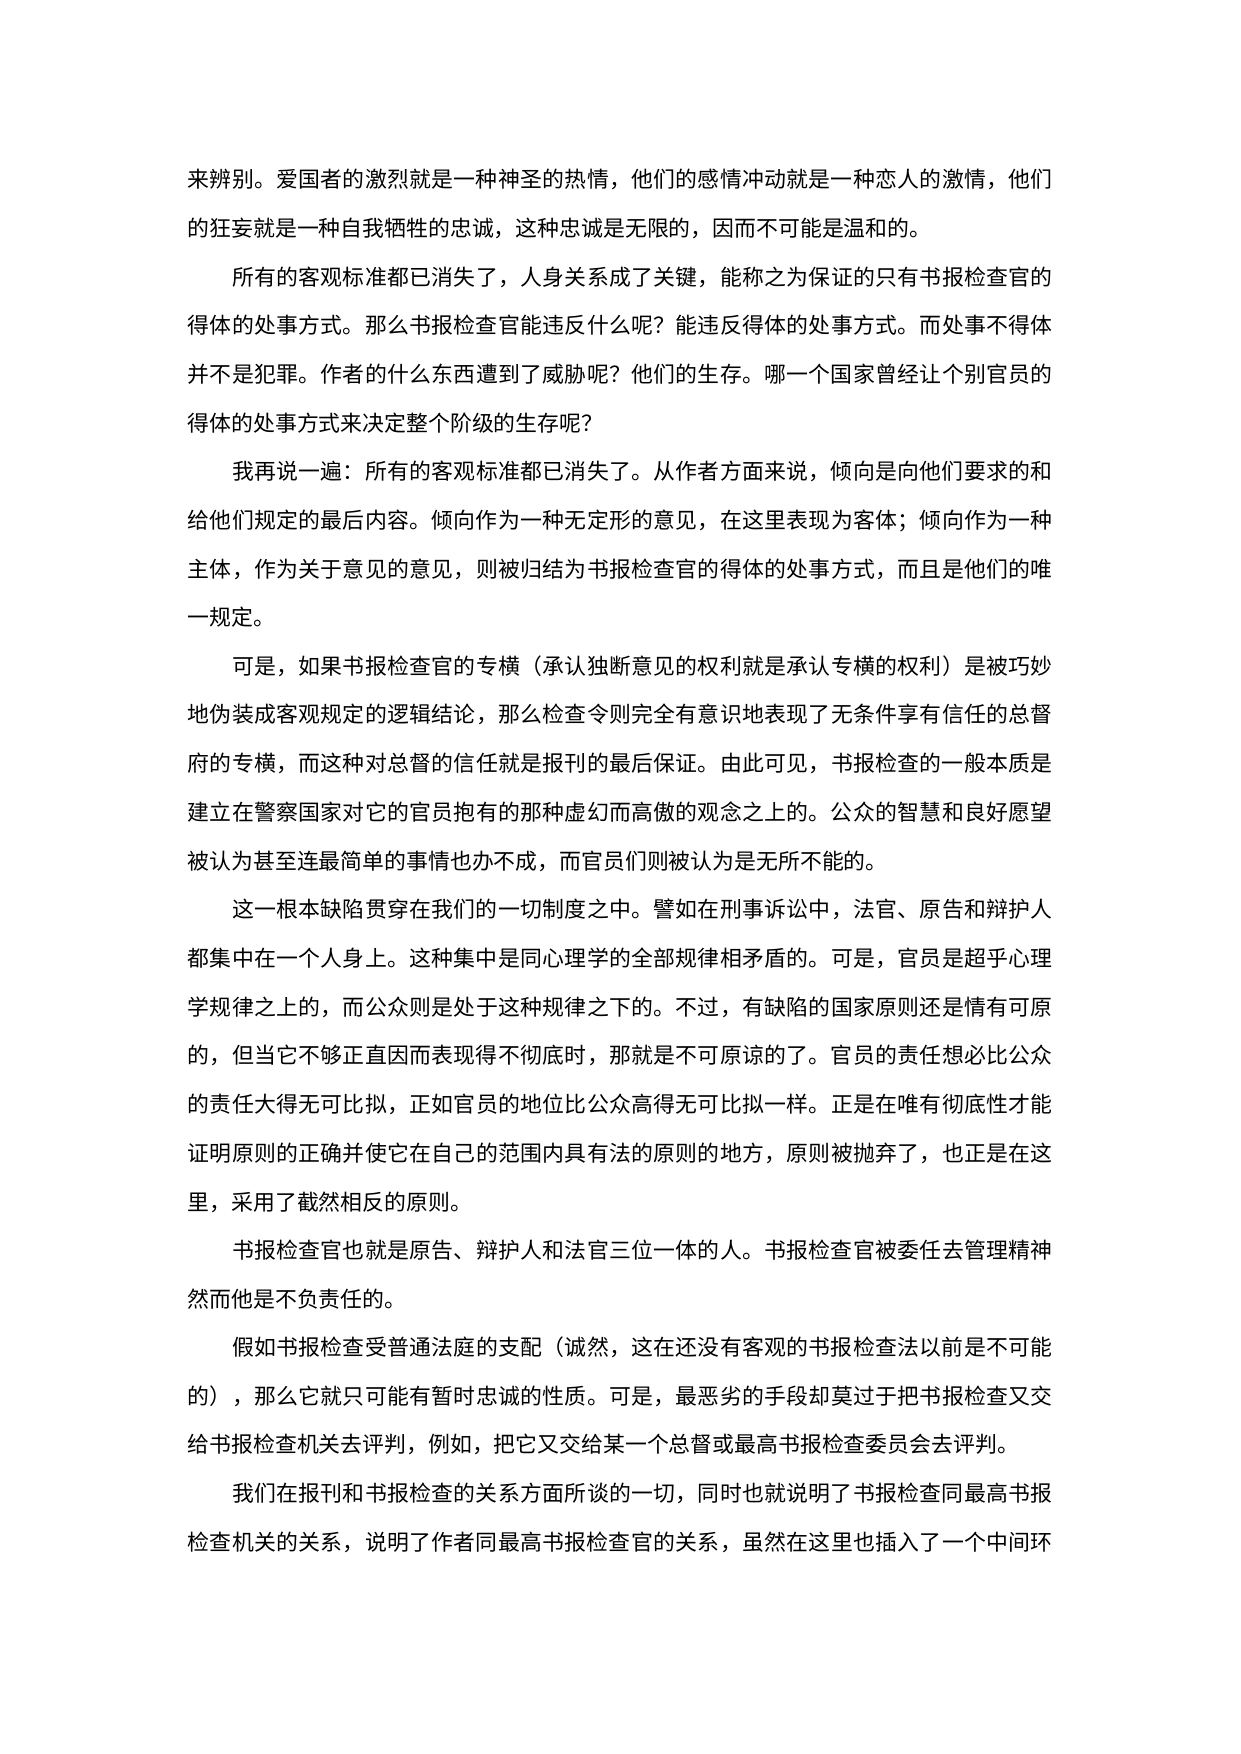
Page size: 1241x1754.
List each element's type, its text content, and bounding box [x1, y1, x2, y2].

text 书报检查官也就是原告、辩护人和法官三位一体的人。书报检查官被委任去管理精神，然而他是不负责任的。 [187, 1232, 1053, 1314]
text 这样一来，书报检查官就必须时而根据形式去判断倾向，时而又根据倾向去判断形式。如果说作为检查书报标准的内容以前就已经完全消失，那么现在形式也正在消失中。只要倾向是好的，形式的缺陷就无关紧要了。即使作品并不十分严肃和谦逊，即使它们看起来感情冲动、激烈和狂妄，也没有关系，——谁会害怕这种粗糙的外表呢？必须善于把形式和本质区别开来。因此，规定的任何外表必然都被抛弃，而检查令最终必然是完全陷入自相矛盾的境地，因为用以辨别倾向的一切东西，反倒要由倾向来确定，而且反倒要用倾向来辨别。爱国者的激烈就是一种神圣的热情，他们的感情冲动就是一种恋人的激情，他们的狂妄就是一种自我牺牲的忠诚，这种忠诚是无限的，因而不可能是温和的。 [187, 162, 1053, 243]
text 我们在报刊和书报检查的关系方面所谈的一切，同时也就说明了书报检查同最高书报检查机关的关系，说明了作者同最高书报检查官的关系，虽然在这里也插入了一个中间环 [187, 1475, 1053, 1557]
text 可是，如果书报检查官的专横（承认独断意见的权利就是承认专横的权利）是被巧妙地伪装成客观规定的逻辑结论，那么检查令则完全有意识地表现了无条件享有信任的总督府的专横，而这种对总督的信任就是报刊的最后保证。由此可见，书报检查的一般本质是建立在警察国家对它的官员抱有的那种虚幻而高傲的观念之上的。公众的智慧和良好愿望被认为甚至连最简单的事情也办不成，而官员们则被认为是无所不能的。 [187, 648, 1053, 876]
text 所有的客观标准都已消失了，人身关系成了关键，能称之为保证的只有书报检查官的得体的处事方式。那么书报检查官能违反什么呢？能违反得体的处事方式。而处事不得体并不是犯罪。作者的什么东西遭到了威胁呢？他们的生存。哪一个国家曾经让个别官员的得体的处事方式来决定整个阶级的生存呢？ [187, 259, 1053, 438]
text 假如书报检查受普通法庭的支配（诚然，这在还没有客观的书报检查法以前是不可能的），那么它就只可能有暂时忠诚的性质。可是，最恶劣的手段却莫过于把书报检查又交给书报检查机关去评判，例如，把它又交给某一个总督或最高书报检查委员会去评判。 [187, 1329, 1053, 1459]
text 我再说一遍：所有的客观标准都已消失了。从作者方面来说，倾向是向他们要求的和给他们规定的最后内容。倾向作为一种无定形的意见，在这里表现为客体；倾向作为一种主体，作为关于意见的意见，则被归结为书报检查官的得体的处事方式，而且是他们的唯一规定。 [187, 454, 1053, 632]
text 这一根本缺陷贯穿在我们的一切制度之中。譬如在刑事诉讼中，法官、原告和辩护人都集中在一个人身上。这种集中是同心理学的全部规律相矛盾的。可是，官员是超乎心理学规律之上的，而公众则是处于这种规律之下的。不过，有缺陷的国家原则还是情有可原的，但当它不够正直因而表现得不彻底时，那就是不可原谅的了。官员的责任想必比公众的责任大得无可比拟，正如官员的地位比公众高得无可比拟一样。正是在唯有彻底性才能证明原则的正确并使它在自己的范围内具有法的原则的地方，原则被抛弃了，也正是在这里，采用了截然相反的原则。 [187, 892, 1053, 1217]
